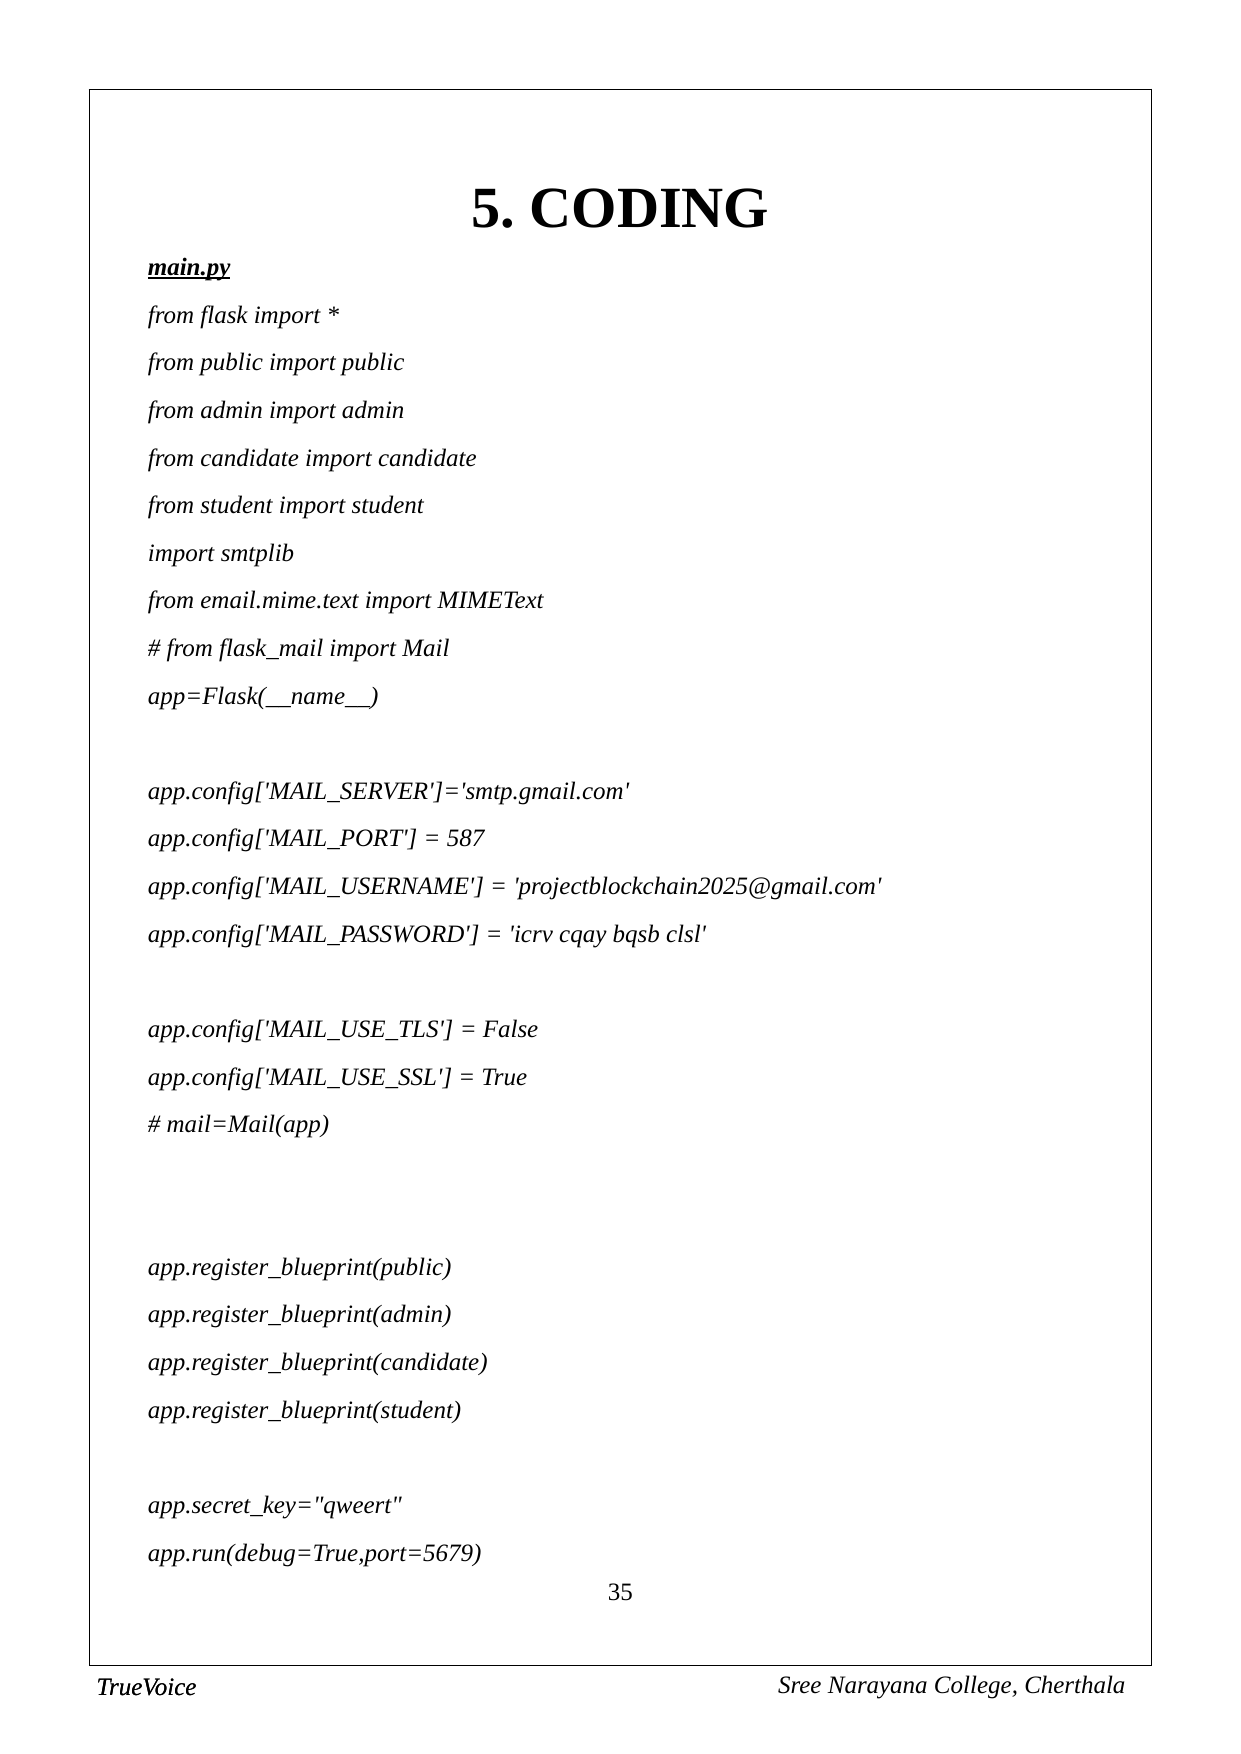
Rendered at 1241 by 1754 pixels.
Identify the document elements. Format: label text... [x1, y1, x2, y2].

text app.run(debug=True,port=5679) [148, 1538, 1092, 1566]
text app.config['MAIL_SERVER']='smtp.gmail.com' [148, 776, 1092, 805]
text app.config['MAIL_USE_SSL'] = True [148, 1062, 1092, 1090]
text app.register_blueprint(admin) [148, 1299, 1092, 1328]
text app.config['MAIL_USE_TLS'] = False [148, 1014, 1092, 1043]
text from public import public [148, 347, 1092, 376]
text app.config['MAIL_USERNAME'] = 'projectblockchain2025@gmail.com' [148, 871, 1092, 900]
text # from flask_mail import Mail [148, 633, 1092, 662]
text app.register_blueprint(public) [148, 1252, 1092, 1281]
text app.register_blueprint(candidate) [148, 1347, 1092, 1376]
text from candidate import candidate [148, 443, 1092, 471]
text from flask import * [148, 300, 1092, 329]
title 5. CODING [148, 173, 1092, 240]
text from student import student [148, 490, 1092, 519]
text import smtplib [148, 538, 1092, 567]
text # mail=Mail(app) [148, 1109, 1092, 1138]
text app=Flask(__name__) [148, 681, 1092, 709]
text app.config['MAIL_PORT'] = 587 [148, 823, 1092, 852]
text app.secret_key="qweert" [148, 1490, 1092, 1519]
text from admin import admin [148, 395, 1092, 424]
text app.config['MAIL_PASSWORD'] = 'icrv cqay bqsb clsl' [148, 919, 1092, 947]
text app.register_blueprint(student) [148, 1395, 1092, 1423]
text from email.mime.text import MIMEText [148, 586, 1092, 614]
text main.py [148, 252, 1092, 281]
